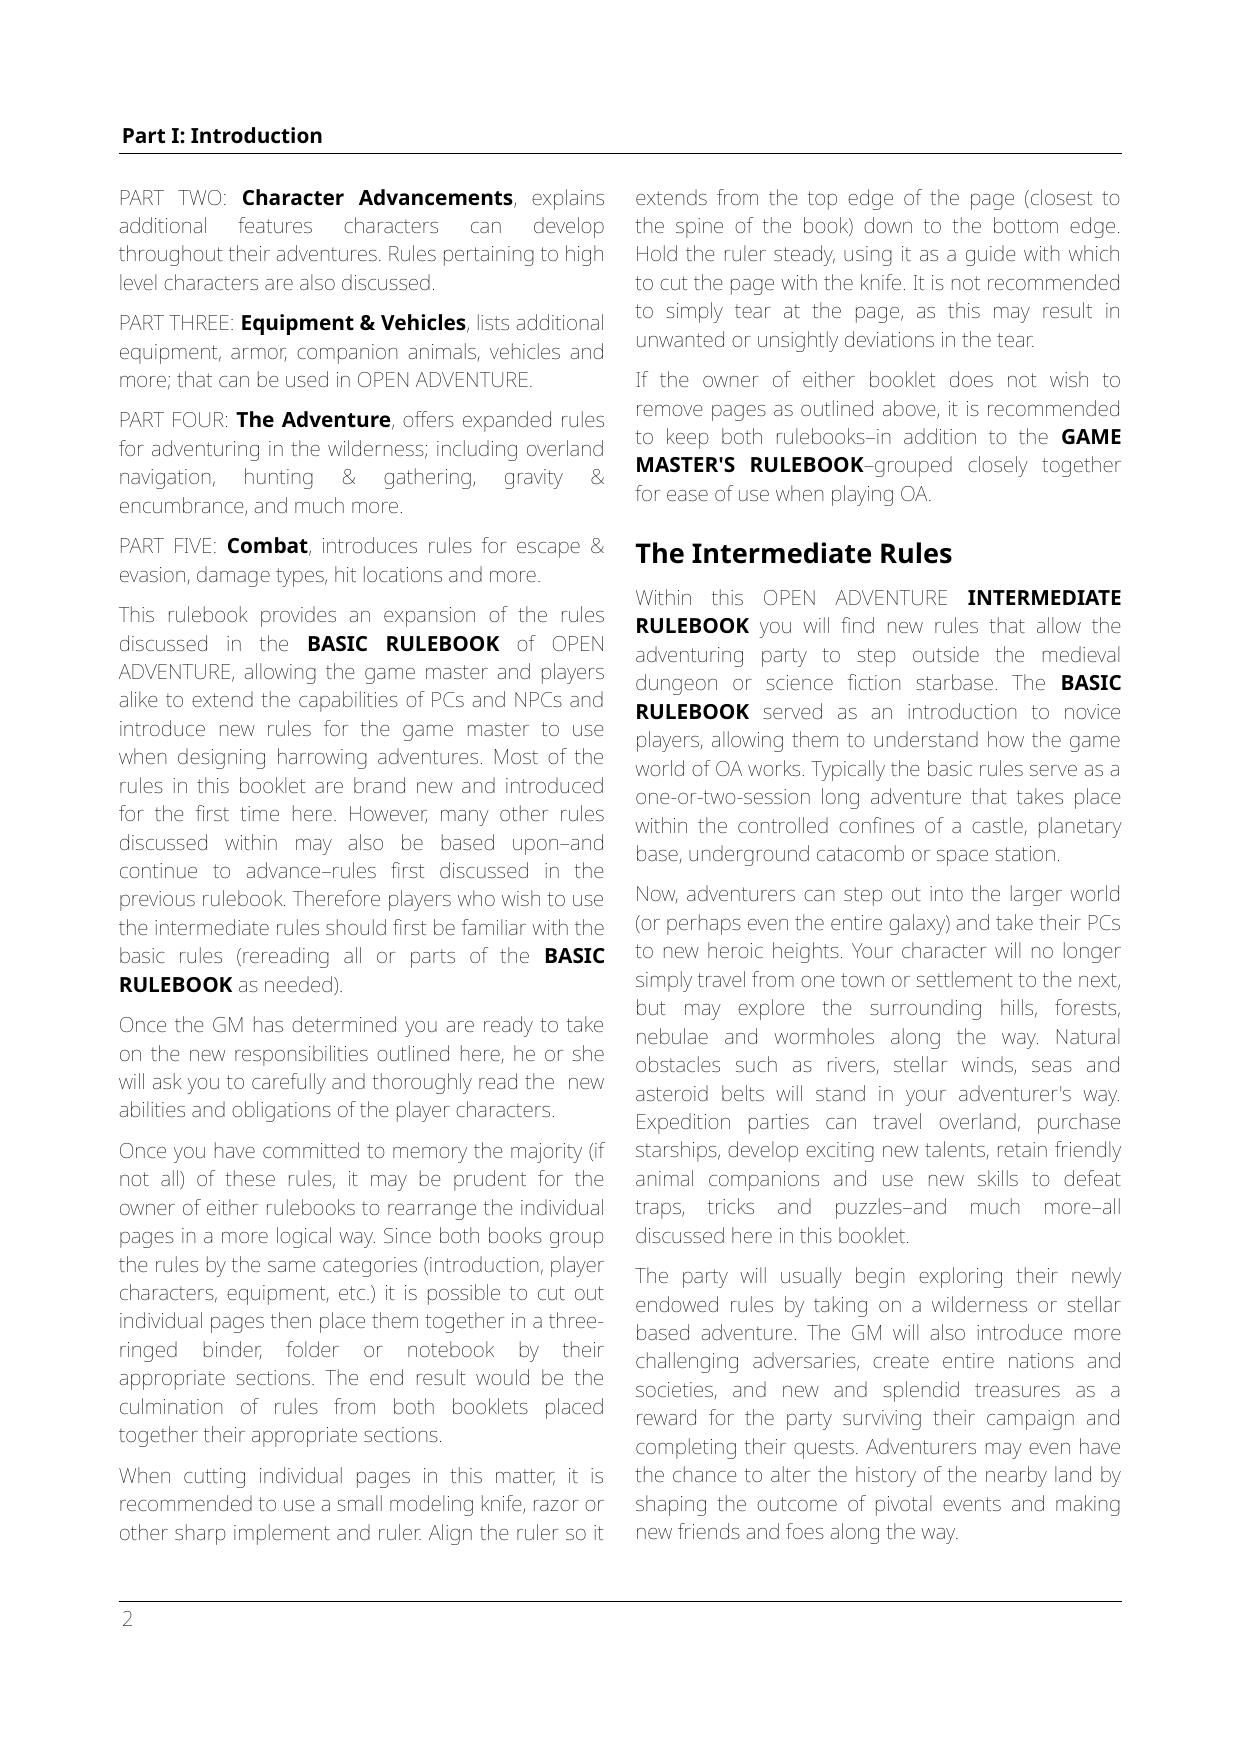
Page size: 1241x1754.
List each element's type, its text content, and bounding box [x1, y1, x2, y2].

text PART TWO: Character Advancements, explains additional features characters can develop throughout their adventures. Rules pertaining to high level characters are also discussed. [118, 183, 605, 296]
text Once the GM has determined you are ready to take on the new responsibilities outlined here, he or she will ask you to carefully and thoroughly read the new abilities and obligations of the player characters. [118, 1010, 605, 1124]
text extends from the top edge of the page (closest to the spine of the book) down to the bottom edge. Hold the ruler steady, using it as a guide with which to cut the page with the knife. It is not recommended to simply tear at the page, as this may result in unwanted or unsightly deviations in the tear. [635, 183, 1122, 353]
text Once you have committed to memory the majority (if not all) of these rules, it may be prudent for the owner of either rulebooks to rearrange the individual pages in a more logical way. Since both books group the rules by the same categories (introduction, player characters, equipment, etc.) it is possible to cut out individual pages then place them together in a three-ringed binder, folder or notebook by their appropriate sections. The end result would be the culmination of rules from both booklets placed together their appropriate sections. [118, 1136, 605, 1449]
text PART THREE: Equipment & Vehicles, lists additional equipment, armor, companion animals, vehicles and more; that can be used in OPEN ADVENTURE. [118, 308, 605, 394]
text PART FIVE: Combat, introduces rules for escape & evasion, damage types, hit locations and more. [118, 531, 605, 588]
text Within this OPEN ADVENTURE INTERMEDIATE RULEBOOK you will find new rules that allow the adventuring party to step outside the medieval dungeon or science fiction starbase. The BASIC RULEBOOK served as an introduction to novice players, allowing them to understand how the game world of OA works. Typically the basic rules serve as a one-or-two-session long adventure that takes place within the controlled confines of a castle, planetary base, underground catacomb or space station. [635, 583, 1122, 868]
text PART FOUR: The Adventure, offers expanded rules for adventuring in the wilderness; including overland navigation, hunting & gathering, gravity & encumbrance, and much more. [118, 406, 605, 519]
text This rulebook provides an expansion of the rules discussed in the BASIC RULEBOOK of OPEN ADVENTURE, allowing the game master and players alike to extend the capabilities of PCs and NPCs and introduce new rules for the game master to use when designing harrowing adventures. Most of the rules in this booklet are brand new and introduced for the first time here. However, many other rules discussed within may also be based upon–and continue to advance–rules first discussed in the previous rulebook. Therefore players who wish to use the intermediate rules should first be familiar with the basic rules (rereading all or parts of the BASIC RULEBOOK as needed). [118, 600, 605, 998]
text The party will usually begin exploring their newly endowed rules by taking on a wilderness or stellar based adventure. The GM will also introduce more challenging adversaries, create entire nations and societies, and new and splendid treasures as a reward for the party surviving their campaign and completing their quests. Adventurers may even have the chance to alter the history of the nearby land by shaping the outcome of pivotal events and making new friends and foes along the way. [635, 1261, 1122, 1546]
text When cutting individual pages in this matter, it is recommended to use a small modeling knife, razor or other sharp implement and ruler. Align the ruler so it [118, 1461, 605, 1546]
text Now, adventurers can step out into the larger world (or perhaps even the entire galaxy) and take their PCs to new heroic heights. Your character will no longer simply travel from one town or settlement to the next, but may explore the surrounding hills, forests, nebulae and wormholes along the way. Natural obstacles such as rivers, stellar winds, seas and asteroid belts will stand in your adventurer's way. Expedition parties can travel overland, purchase starships, develop exciting new talents, retain friendly animal companions and use new skills to defeat traps, tricks and puzzles–and much more–all discussed here in this booklet. [635, 879, 1122, 1249]
text The Intermediate Rules [635, 534, 1122, 571]
text If the owner of either booklet does not wish to remove pages as outlined above, it is recommended to keep both rulebooks–in addition to the GAME MASTER'S RULEBOOK–grouped closely together for ease of use when playing OA. [635, 365, 1122, 507]
